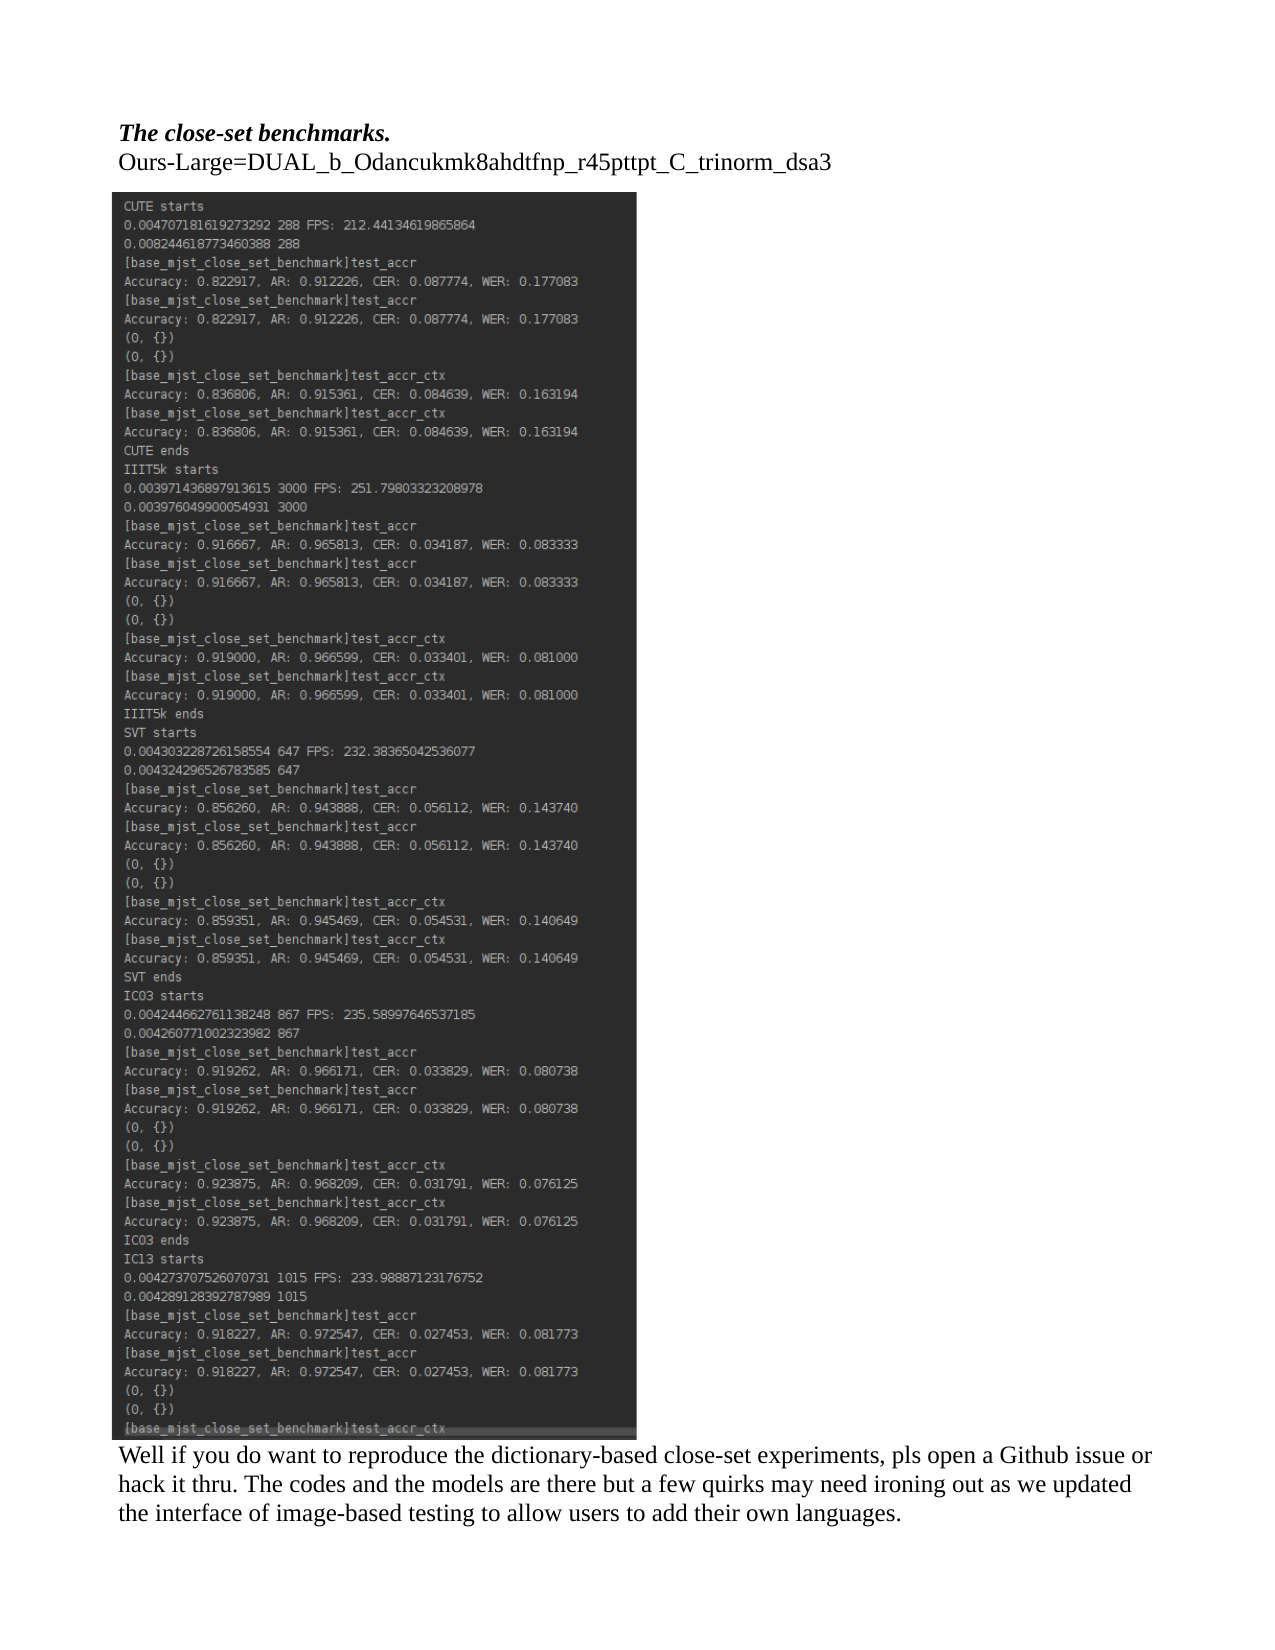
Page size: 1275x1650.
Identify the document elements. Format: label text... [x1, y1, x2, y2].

picture [111, 198, 637, 1440]
text Ours-Large=DUAL_b_Odancukmk8ahdtfnp_r45pttpt_C_trinorm_dsa3 [118, 147, 1157, 176]
text The close-set benchmarks. [118, 118, 1157, 147]
text Well if you do want to reproduce the dictionary-based close-set experiments, pls open a Github issue or hack it thru. The codes and the models are there but a few quirks may need ironing out as we updated the interface of image-based testing to allow users to add their own languages. [118, 1441, 1157, 1527]
